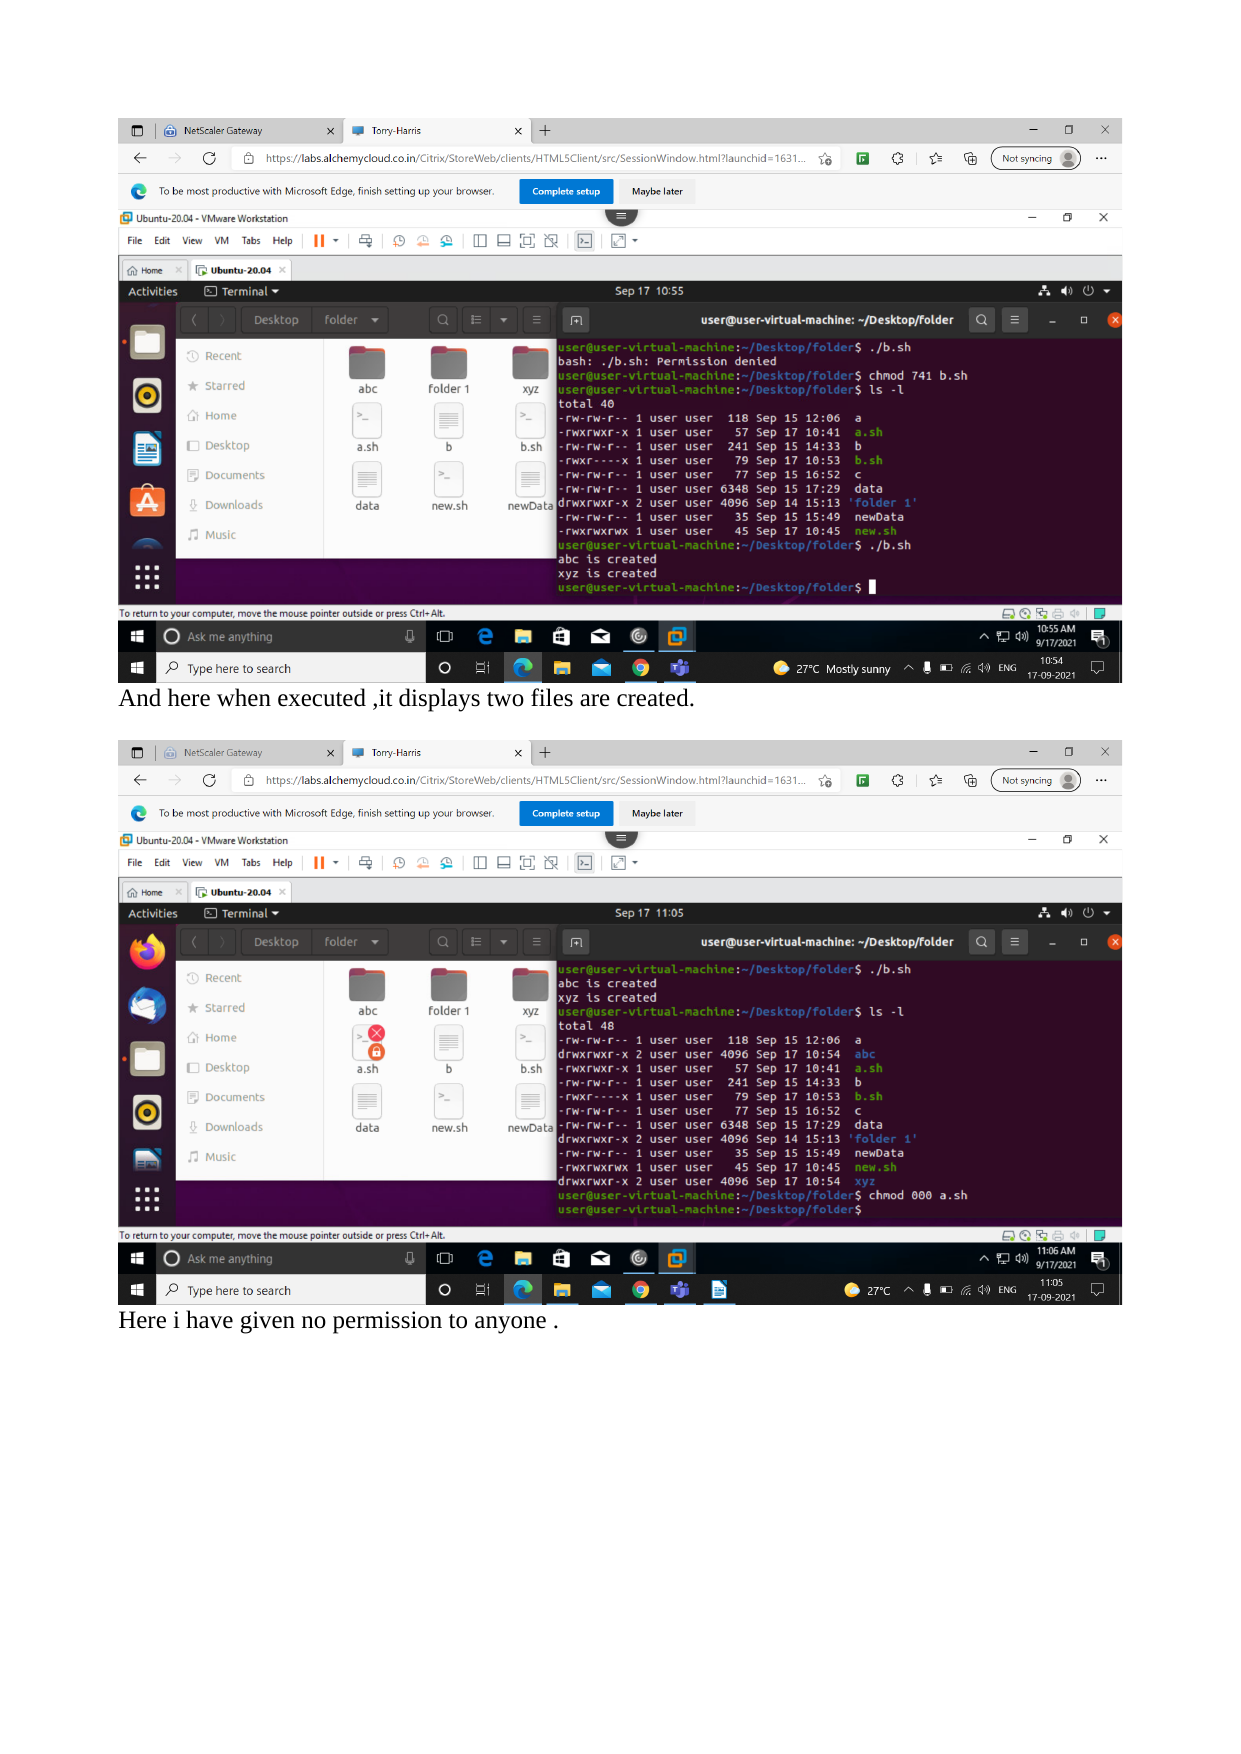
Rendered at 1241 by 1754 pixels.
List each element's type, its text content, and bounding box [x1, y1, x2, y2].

picture [118, 740, 1123, 1305]
text Here i have given no permission to anyone . [118, 1305, 1122, 1334]
text And here when executed ,it displays two files are created. [118, 683, 1122, 712]
picture [118, 118, 1123, 683]
